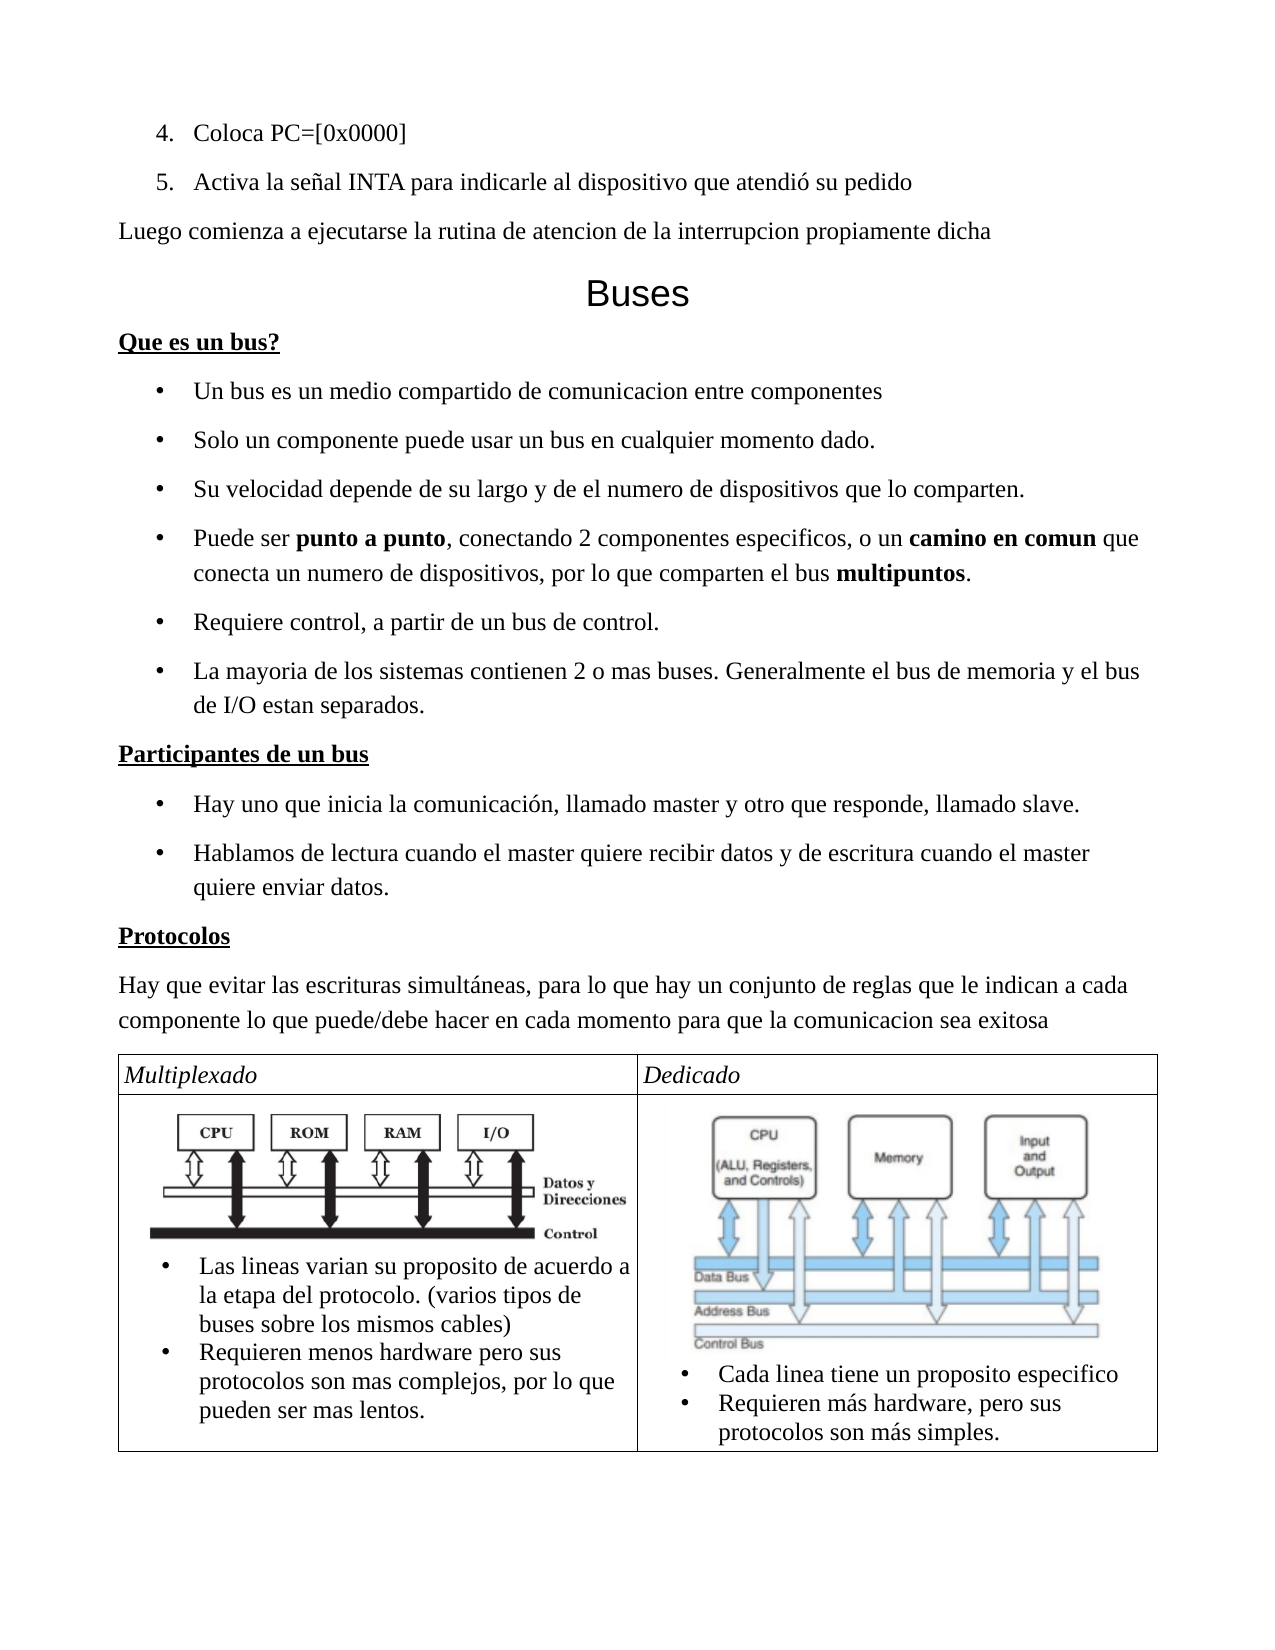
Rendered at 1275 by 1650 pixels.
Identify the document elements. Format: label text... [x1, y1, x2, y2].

subtitle Buses [118, 272, 1157, 315]
list Su velocidad depende de su largo y de el numero de dispositivos que lo comparten. [156, 474, 1157, 503]
picture [665, 1100, 1130, 1360]
text Luego comienza a ejecutarse la rutina de atencion de la interrupcion propiamente dicha [118, 216, 1157, 245]
text Participantes de un bus [118, 739, 1157, 768]
list Hay uno que inicia la comunicación, llamado master y otro que responde, llamado slave. [156, 789, 1157, 817]
list Activa la señal INTA para indicarle al dispositivo que atendió su pedido [156, 167, 1157, 196]
table_header Dedicado [638, 1055, 1157, 1094]
table_header Multiplexado [119, 1055, 637, 1094]
text Que es un bus? [118, 327, 1157, 356]
text Protocolos [118, 921, 1157, 950]
list Solo un componente puede usar un bus en cualquier momento dado. [156, 425, 1157, 454]
table_cell Las lineas varian su proposito de acuerdo a la etapa del protocolo. (varios tipos de buses sobre los mismos cables) Requieren menos hardware pero sus protocolos son mas complejos, por lo que pueden ser mas lentos. [119, 1095, 637, 1451]
list La mayoria de los sistemas contienen 2 o mas buses. Generalmente el bus de memoria y el bus de I/O estan separados. [156, 656, 1157, 719]
list Requiere control, a partir de un bus de control. [156, 607, 1157, 636]
picture [123, 1100, 632, 1252]
table_cell Cada linea tiene un proposito especifico Requieren más hardware, pero sus protocolos son más simples. [638, 1095, 1157, 1451]
list Puede ser punto a punto, conectando 2 componentes especificos, o un camino en comun que conecta un numero de dispositivos, por lo que comparten el bus multipuntos. [156, 523, 1157, 587]
text Hay que evitar las escrituras simultáneas, para lo que hay un conjunto de reglas que le indican a cada componente lo que puede/debe hacer en cada momento para que la comunicacion sea exitosa [118, 970, 1157, 1033]
list Coloca PC=[0x0000] [156, 118, 1157, 147]
list Hablamos de lectura cuando el master quiere recibir datos y de escritura cuando el master quiere enviar datos. [156, 838, 1157, 901]
list Un bus es un medio compartido de comunicacion entre componentes [156, 376, 1157, 405]
